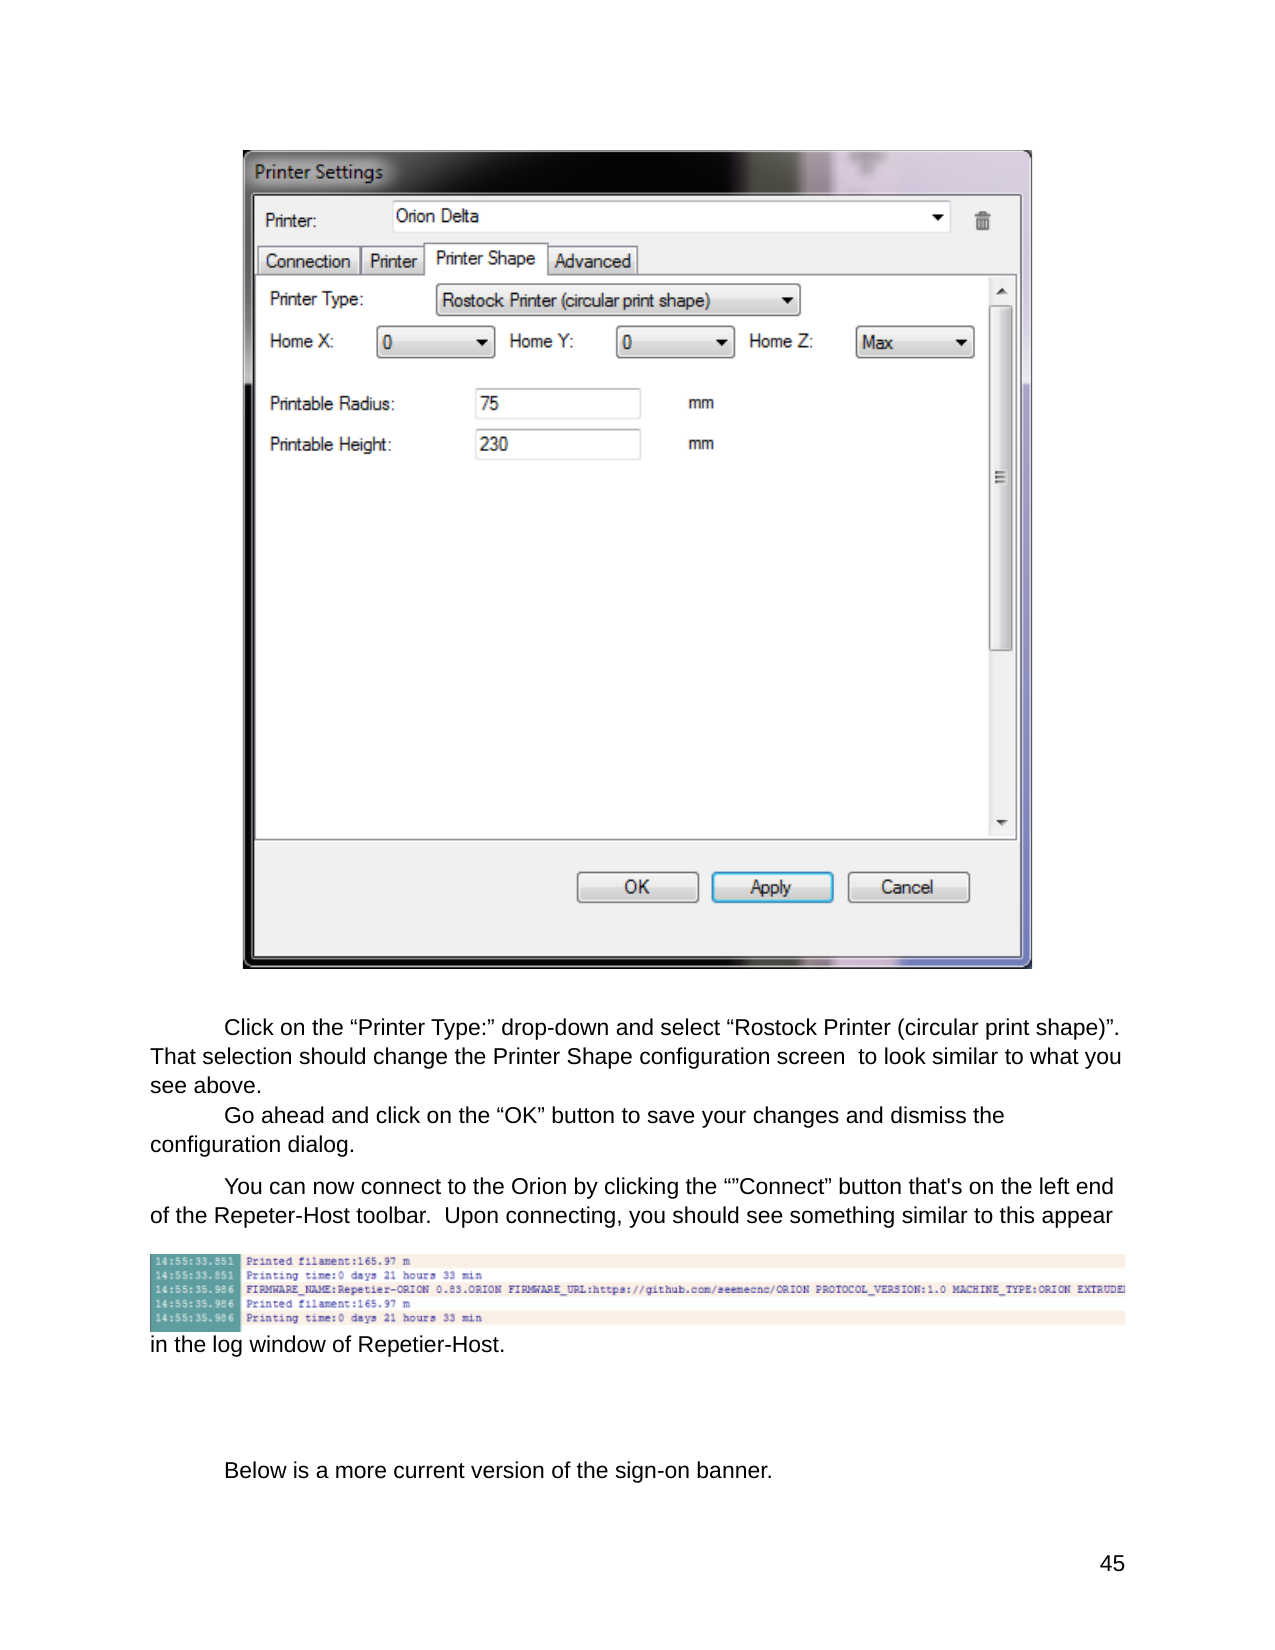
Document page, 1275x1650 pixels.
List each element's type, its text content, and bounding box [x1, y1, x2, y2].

text Below is a more current version of the sign-on banner. [150, 1458, 1125, 1483]
picture [242, 150, 1033, 969]
text Go ahead and click on the “OK” button to save your changes and dismiss the configuration dialog. [150, 1103, 1125, 1158]
text Click on the “Printer Type:” drop-down and select “Rostock Printer (circular print shape)”. That selection should change the Printer Shape configuration screen to look similar to what you see above. [150, 1014, 1125, 1099]
picture [150, 1254, 1125, 1332]
text in the log window of Repetier-Host. [150, 1332, 1125, 1358]
text You can now connect to the Orion by clicking the “”Connect” button that's on the left end of the Repeter-Host toolbar. Upon connecting, you should see something similar to this appear [150, 1174, 1125, 1254]
